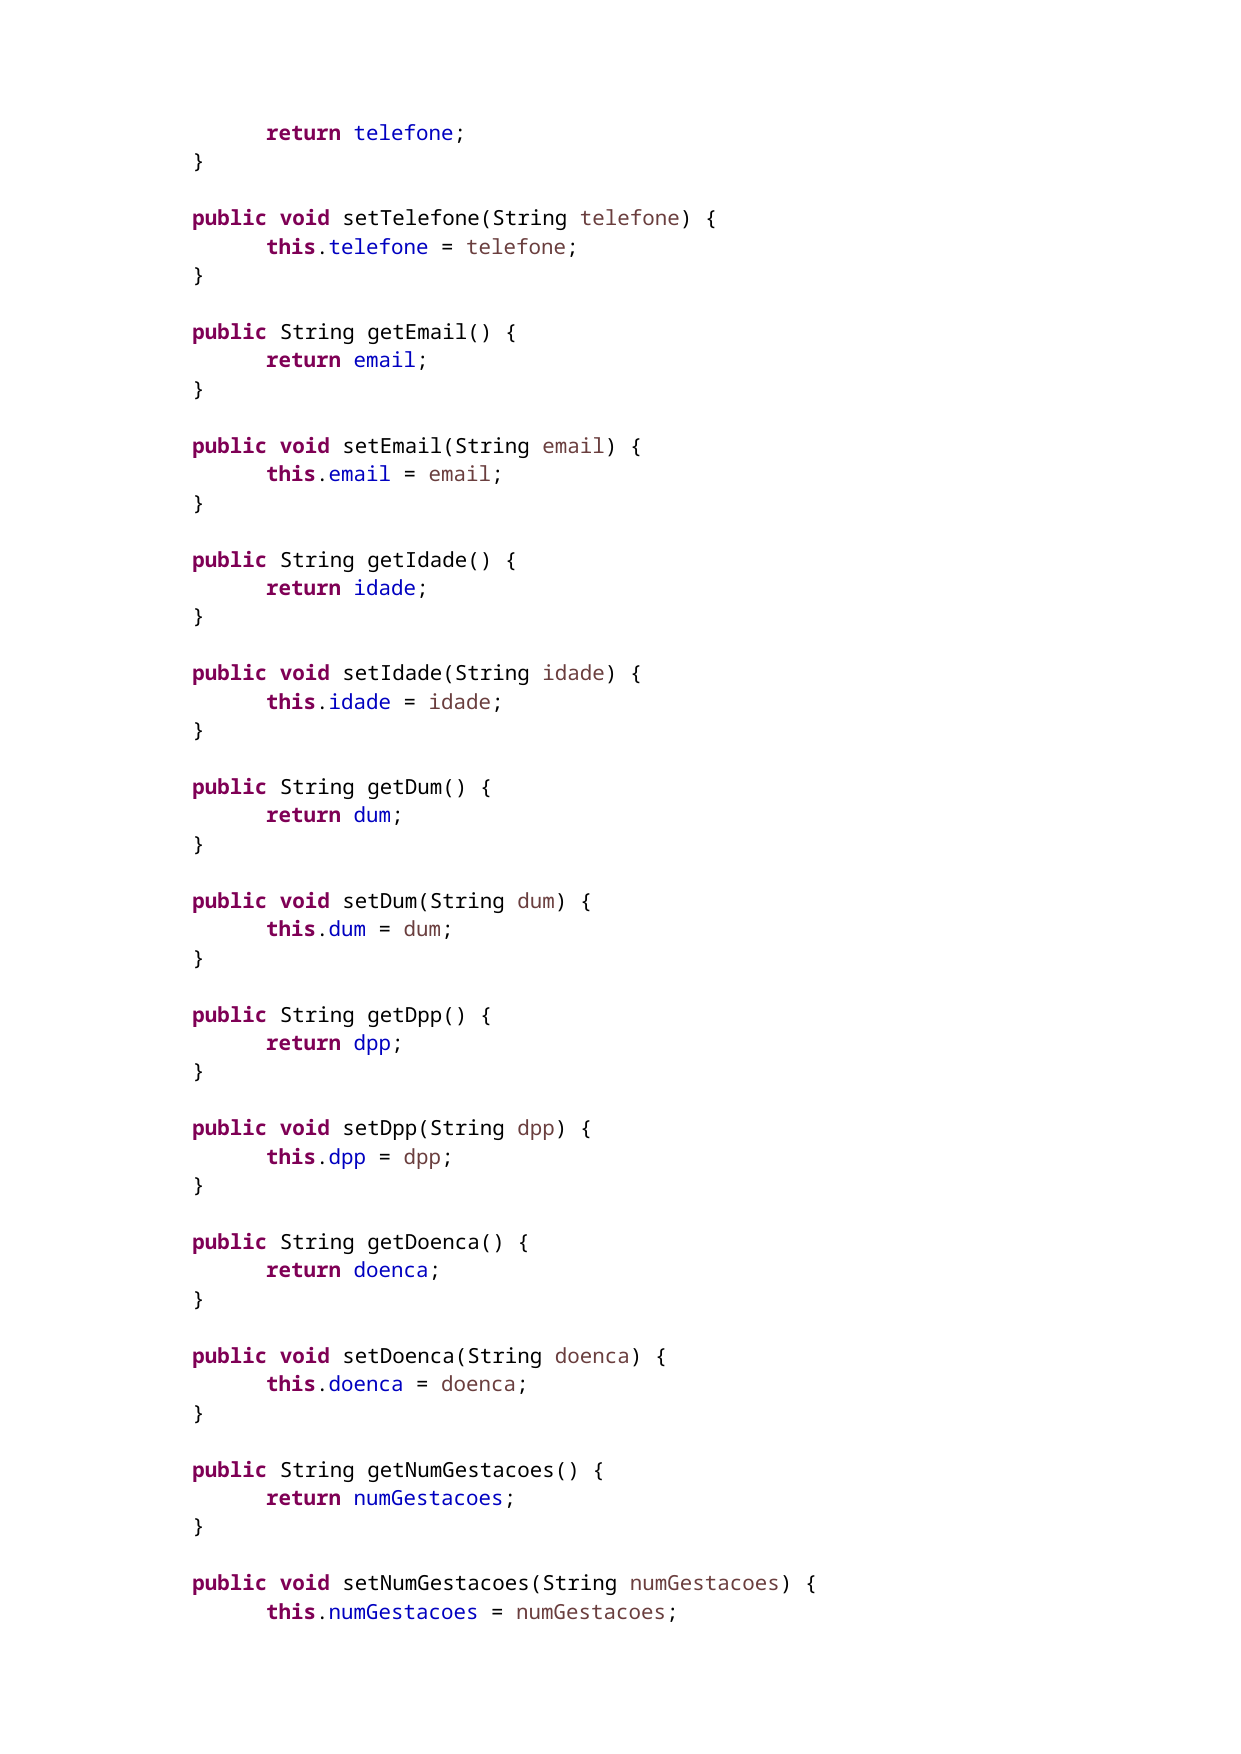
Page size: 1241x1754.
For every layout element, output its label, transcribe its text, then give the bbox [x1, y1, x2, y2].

text this.doenca = doenca; [118, 1369, 1122, 1398]
text public void setNumGestacoes(String numGestacoes) { [118, 1568, 1122, 1597]
text public void setDpp(String dpp) { [118, 1113, 1122, 1142]
text public String getIdade() { [118, 545, 1122, 573]
text public String getNumGestacoes() { [118, 1455, 1122, 1483]
text return telefone; [118, 118, 1122, 147]
text } [118, 715, 1122, 744]
text } [118, 1398, 1122, 1426]
text return dum; [118, 801, 1122, 829]
text } [118, 943, 1122, 971]
text return numGestacoes; [118, 1483, 1122, 1512]
text this.numGestacoes = numGestacoes; [118, 1597, 1122, 1625]
text this.idade = idade; [118, 687, 1122, 715]
text this.email = email; [118, 459, 1122, 488]
text } [118, 488, 1122, 516]
text public void setTelefone(String telefone) { [118, 203, 1122, 232]
text public String getEmail() { [118, 317, 1122, 346]
text public void setDoenca(String doenca) { [118, 1341, 1122, 1369]
text public String getDpp() { [118, 1000, 1122, 1028]
text public void setIdade(String idade) { [118, 658, 1122, 687]
text return idade; [118, 573, 1122, 602]
text this.dum = dum; [118, 914, 1122, 943]
text } [118, 829, 1122, 857]
text public void setDum(String dum) { [118, 886, 1122, 914]
text } [118, 1284, 1122, 1312]
text public String getDoenca() { [118, 1227, 1122, 1256]
text public String getDum() { [118, 772, 1122, 801]
text } [118, 260, 1122, 289]
text } [118, 1170, 1122, 1199]
text return dpp; [118, 1028, 1122, 1057]
text this.dpp = dpp; [118, 1142, 1122, 1170]
text return doenca; [118, 1256, 1122, 1284]
text this.telefone = telefone; [118, 232, 1122, 260]
text public void setEmail(String email) { [118, 431, 1122, 459]
text } [118, 1512, 1122, 1540]
text } [118, 147, 1122, 175]
text return email; [118, 346, 1122, 374]
text } [118, 374, 1122, 402]
text } [118, 602, 1122, 630]
text } [118, 1057, 1122, 1085]
